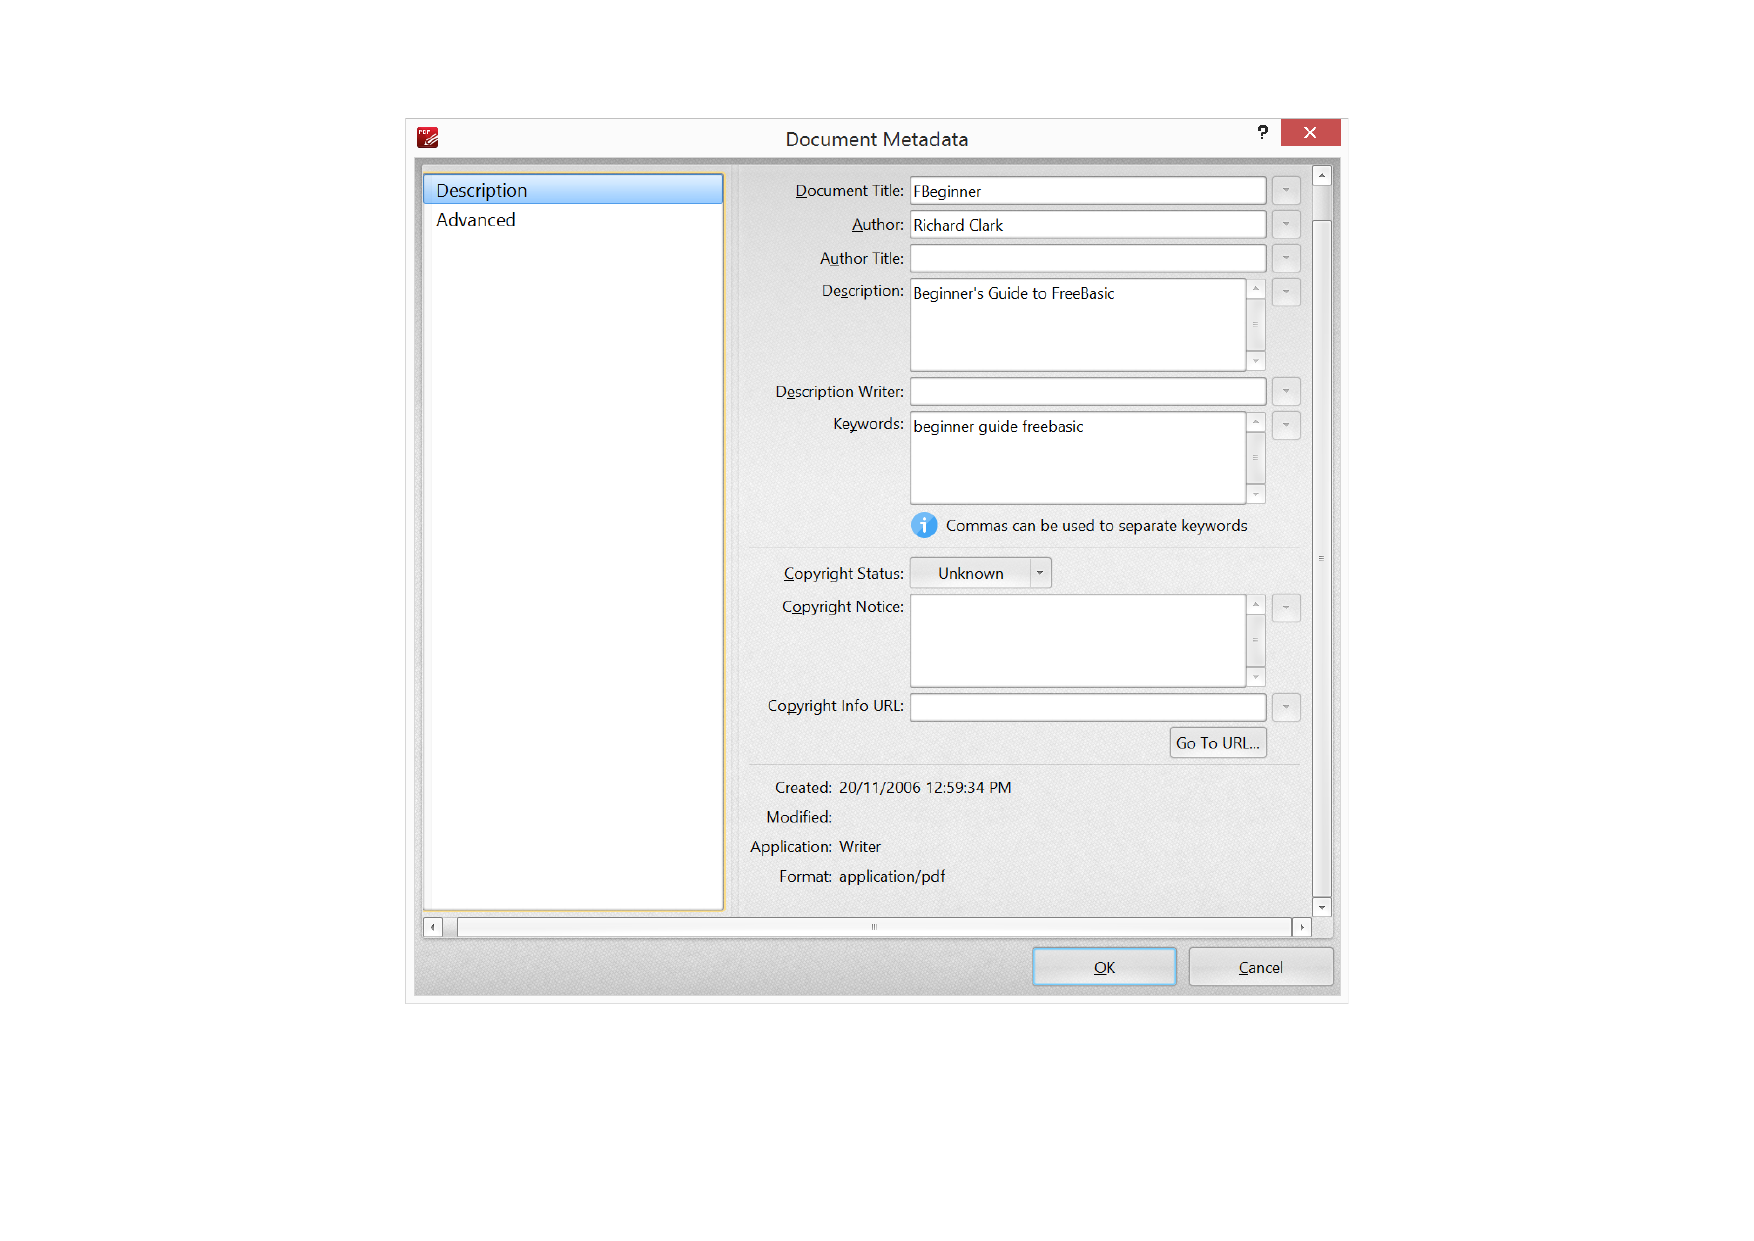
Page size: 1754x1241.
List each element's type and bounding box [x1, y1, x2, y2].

picture [405, 118, 1349, 1004]
